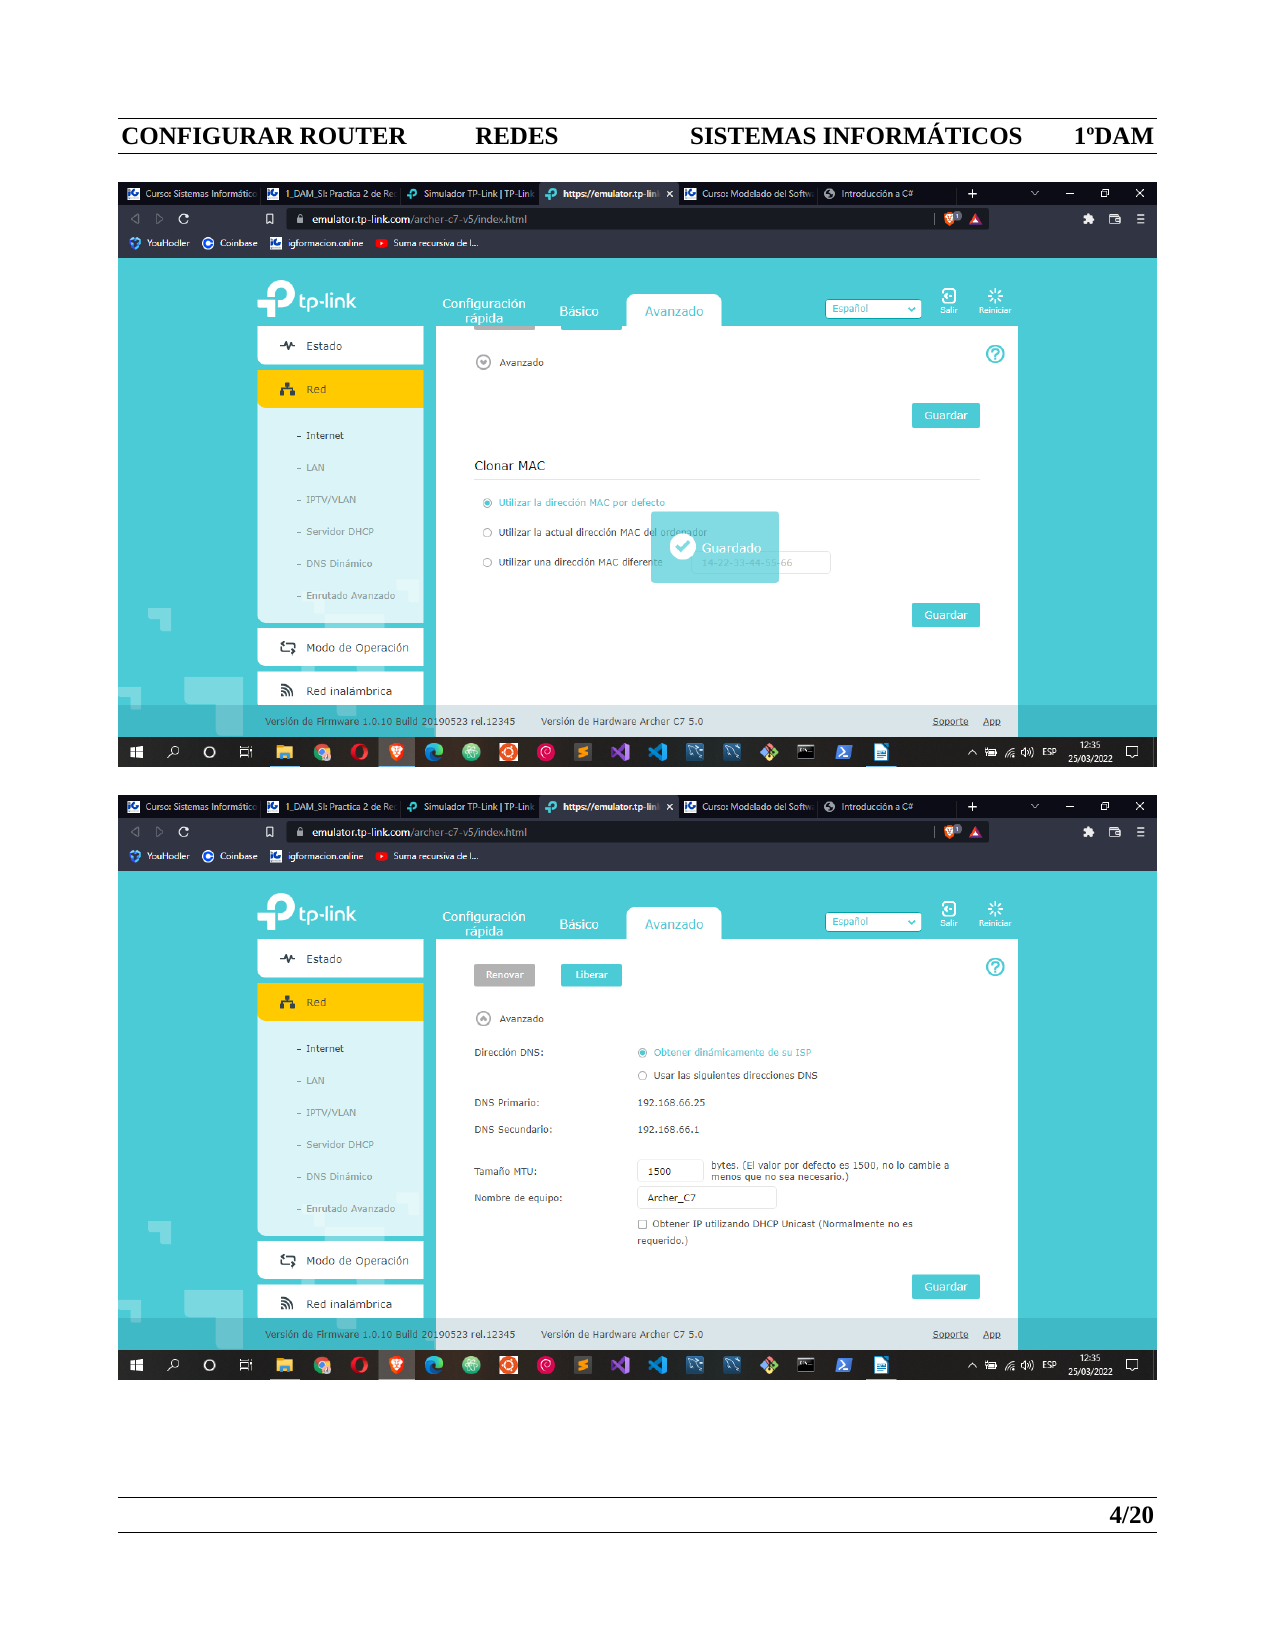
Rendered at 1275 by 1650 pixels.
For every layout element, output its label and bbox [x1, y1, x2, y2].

picture [118, 182, 1157, 767]
picture [118, 795, 1157, 1380]
